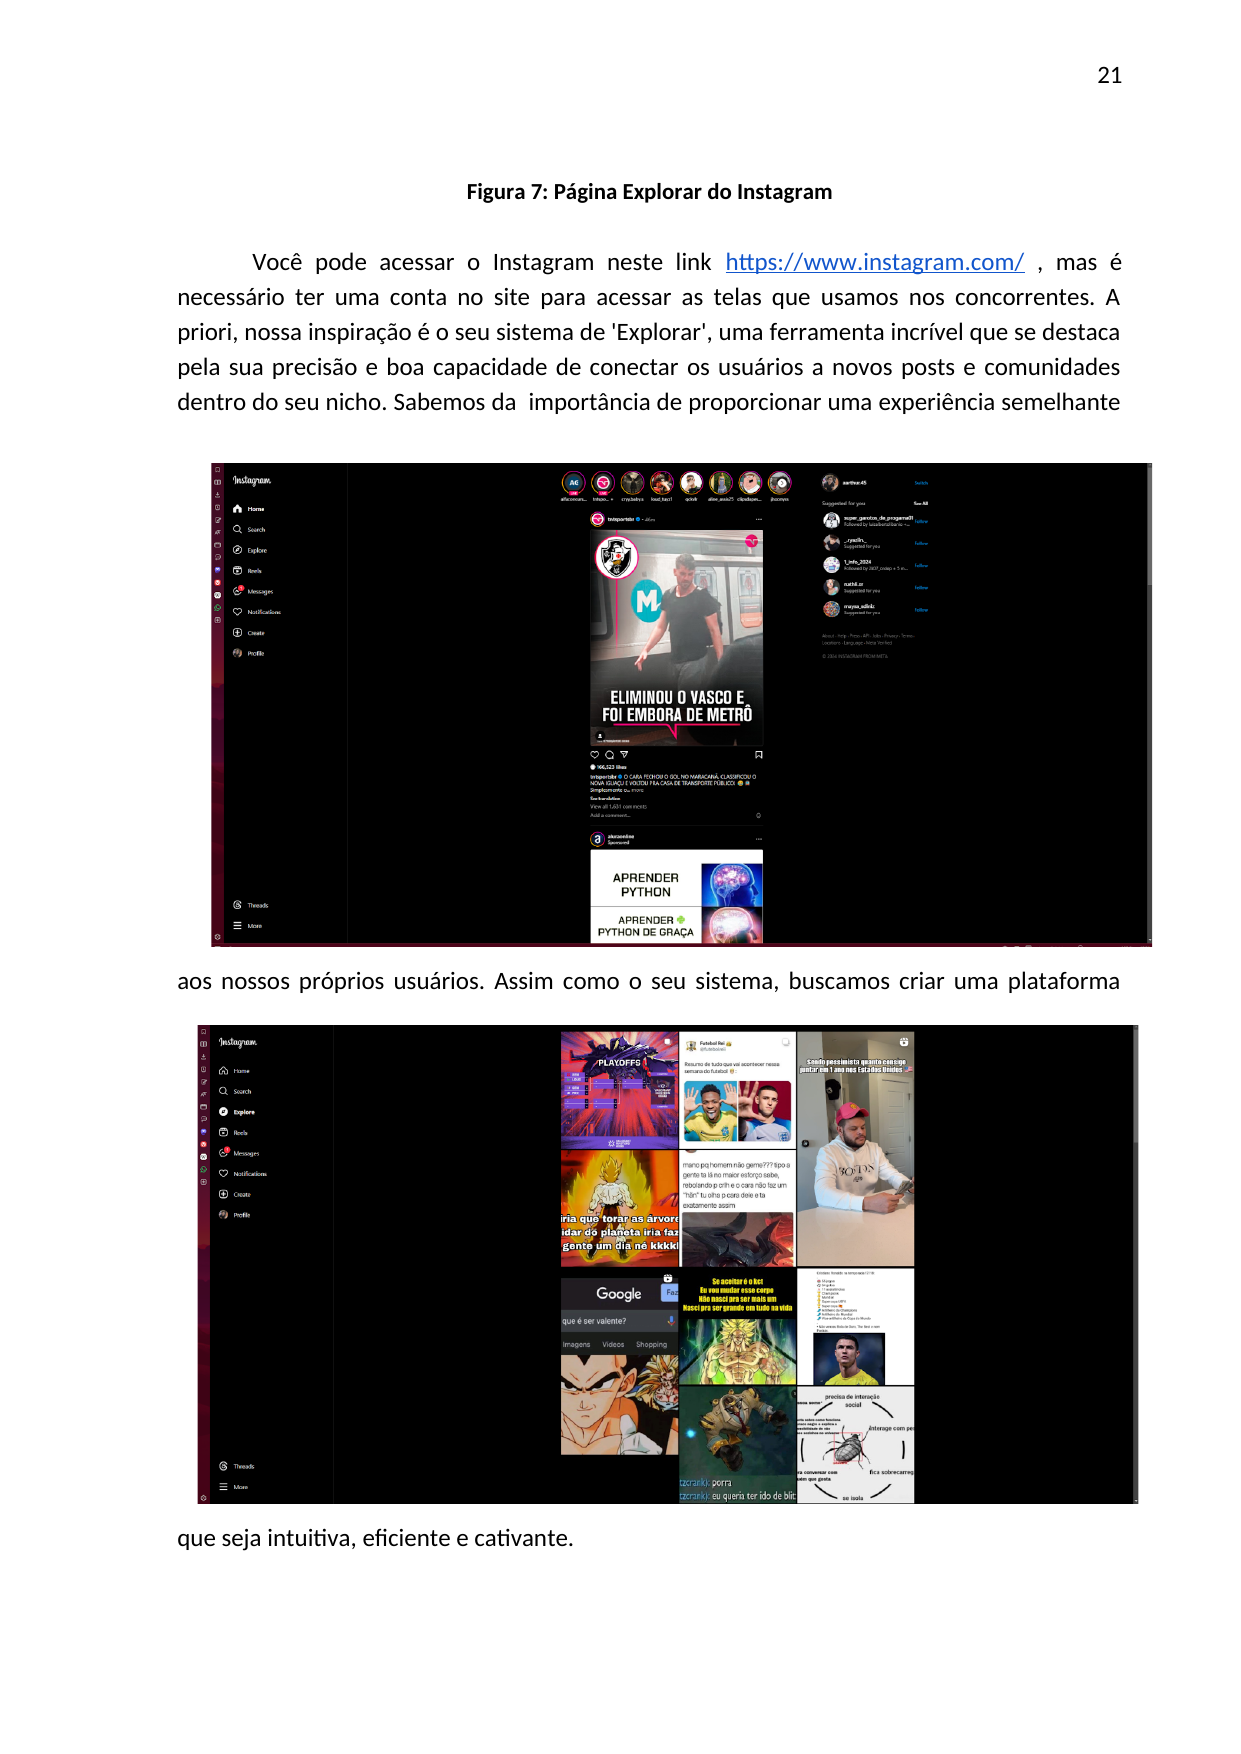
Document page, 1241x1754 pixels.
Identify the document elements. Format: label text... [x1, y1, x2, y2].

subtitle Figura 7: Página Explorar do Instagram [177, 177, 1122, 205]
picture [211, 463, 1153, 947]
text Você pode acessar o Instagram neste link https://www.instagram.com/ , mas é necessário ter uma conta no site para acessar as telas que usamos nos concorrentes. A priori, nossa inspiração é o seu sistema de 'Explorar', uma ferramenta incrível que se destaca pela sua precisão e boa capacidade de conectar os usuários a novos posts e comunidades dentro do seu nicho. Sabemos da importância de proporcionar uma experiência semelhante aos nossos próprios usuários. Assim como o seu sistema, buscamos criar uma plataforma que seja intuitiva, eficiente e cativante. [177, 246, 1122, 1553]
picture [197, 1025, 1139, 1504]
